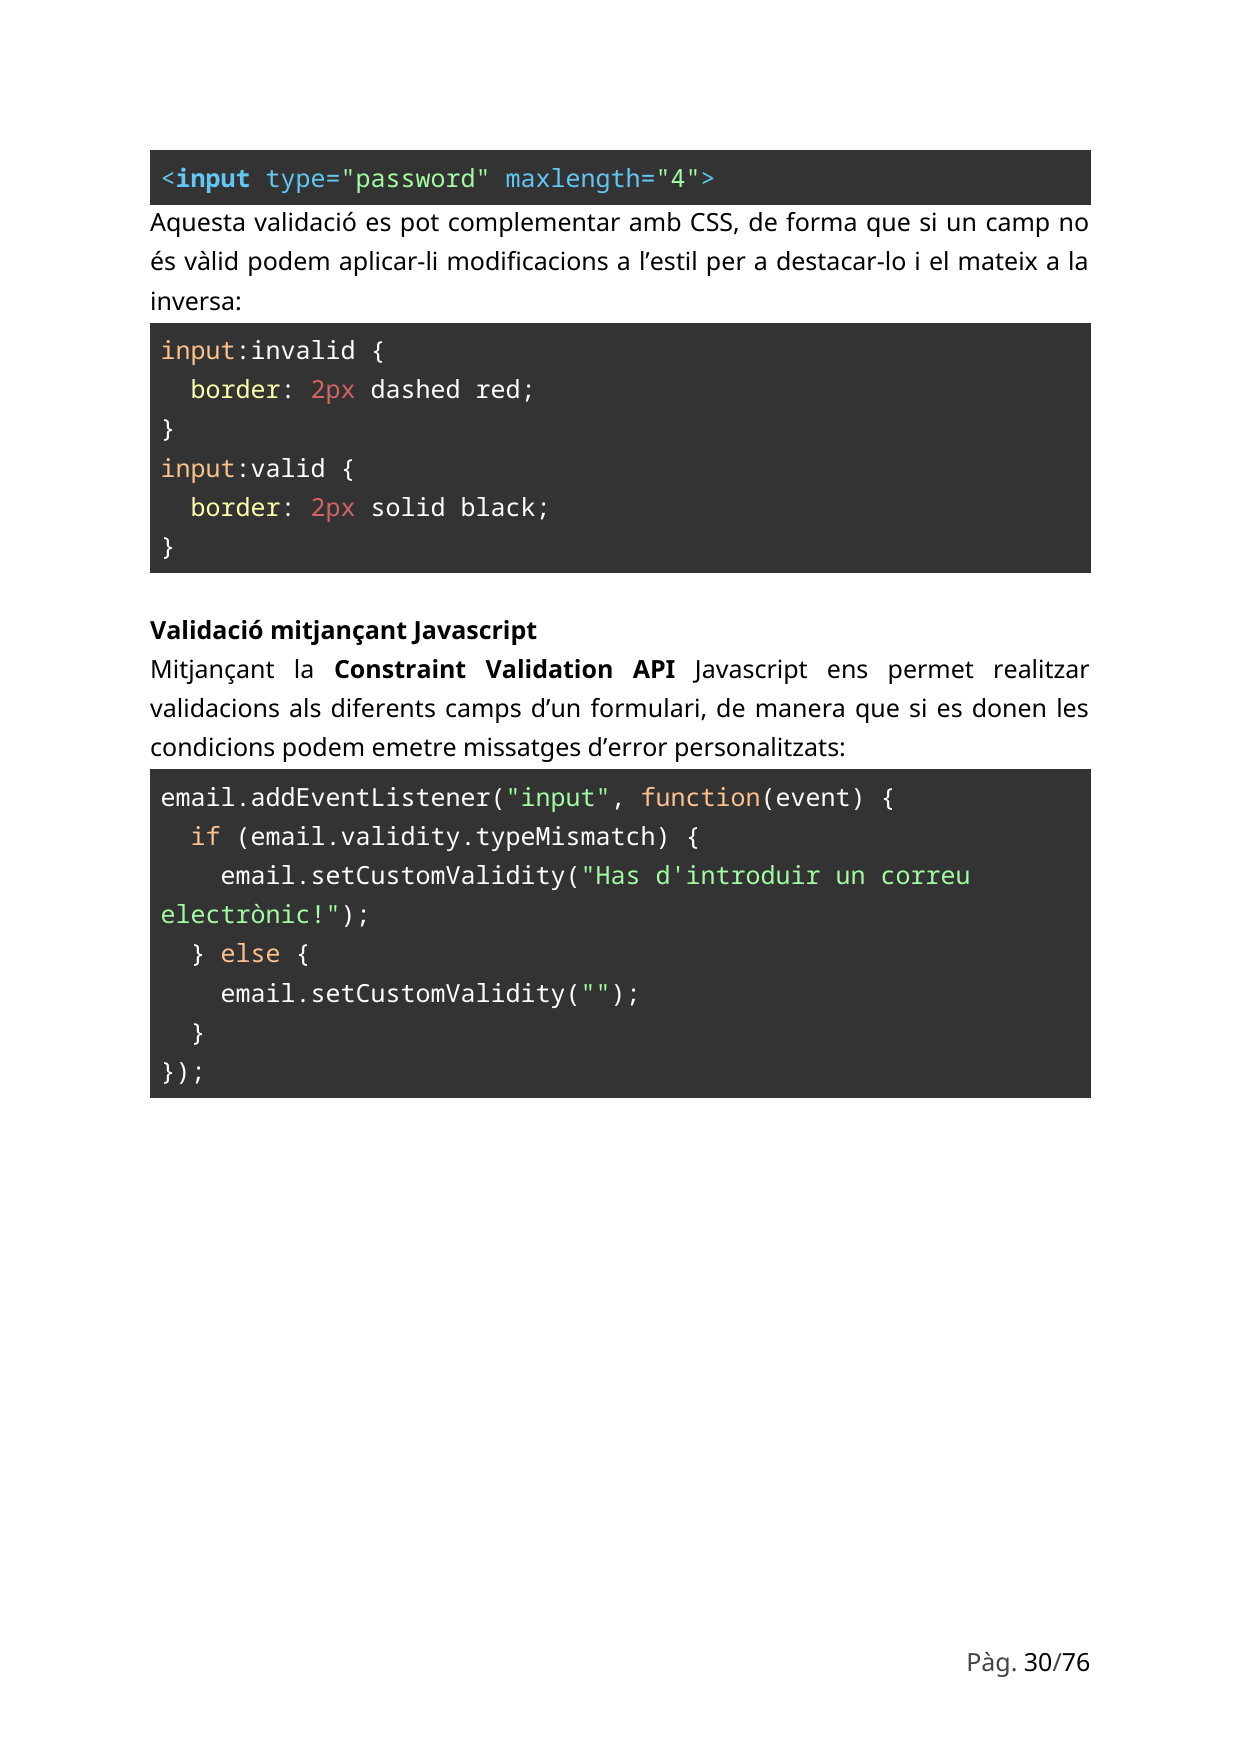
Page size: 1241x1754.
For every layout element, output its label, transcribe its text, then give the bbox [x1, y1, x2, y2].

text Aquesta validació es pot complementar amb CSS, de forma que si un camp no és vàlid podem aplicar-li modificacions a l’estil per a destacar-lo i el mateix a la inversa: [150, 205, 1090, 317]
table_header input:invalid { border: 2px dashed red; } input:valid { border: 2px solid black; } [150, 323, 1091, 573]
table_header <input type="password" maxlength="4"> [150, 150, 1091, 205]
text Validació mitjançant Javascript [150, 612, 1090, 646]
table_header email.addEventListener("input", function(event) { if (email.validity.typeMismatch) { email.setCustomValidity("Has d'introduir un correu electrònic!"); } else { email.setCustomValidity(""); } }); [150, 769, 1091, 1098]
text Mitjançant la Constraint Validation API Javascript ens permet realitzar validacions als diferents camps d’un formulari, de manera que si es donen les condicions podem emetre missatges d’error personalitzats: [150, 651, 1090, 764]
